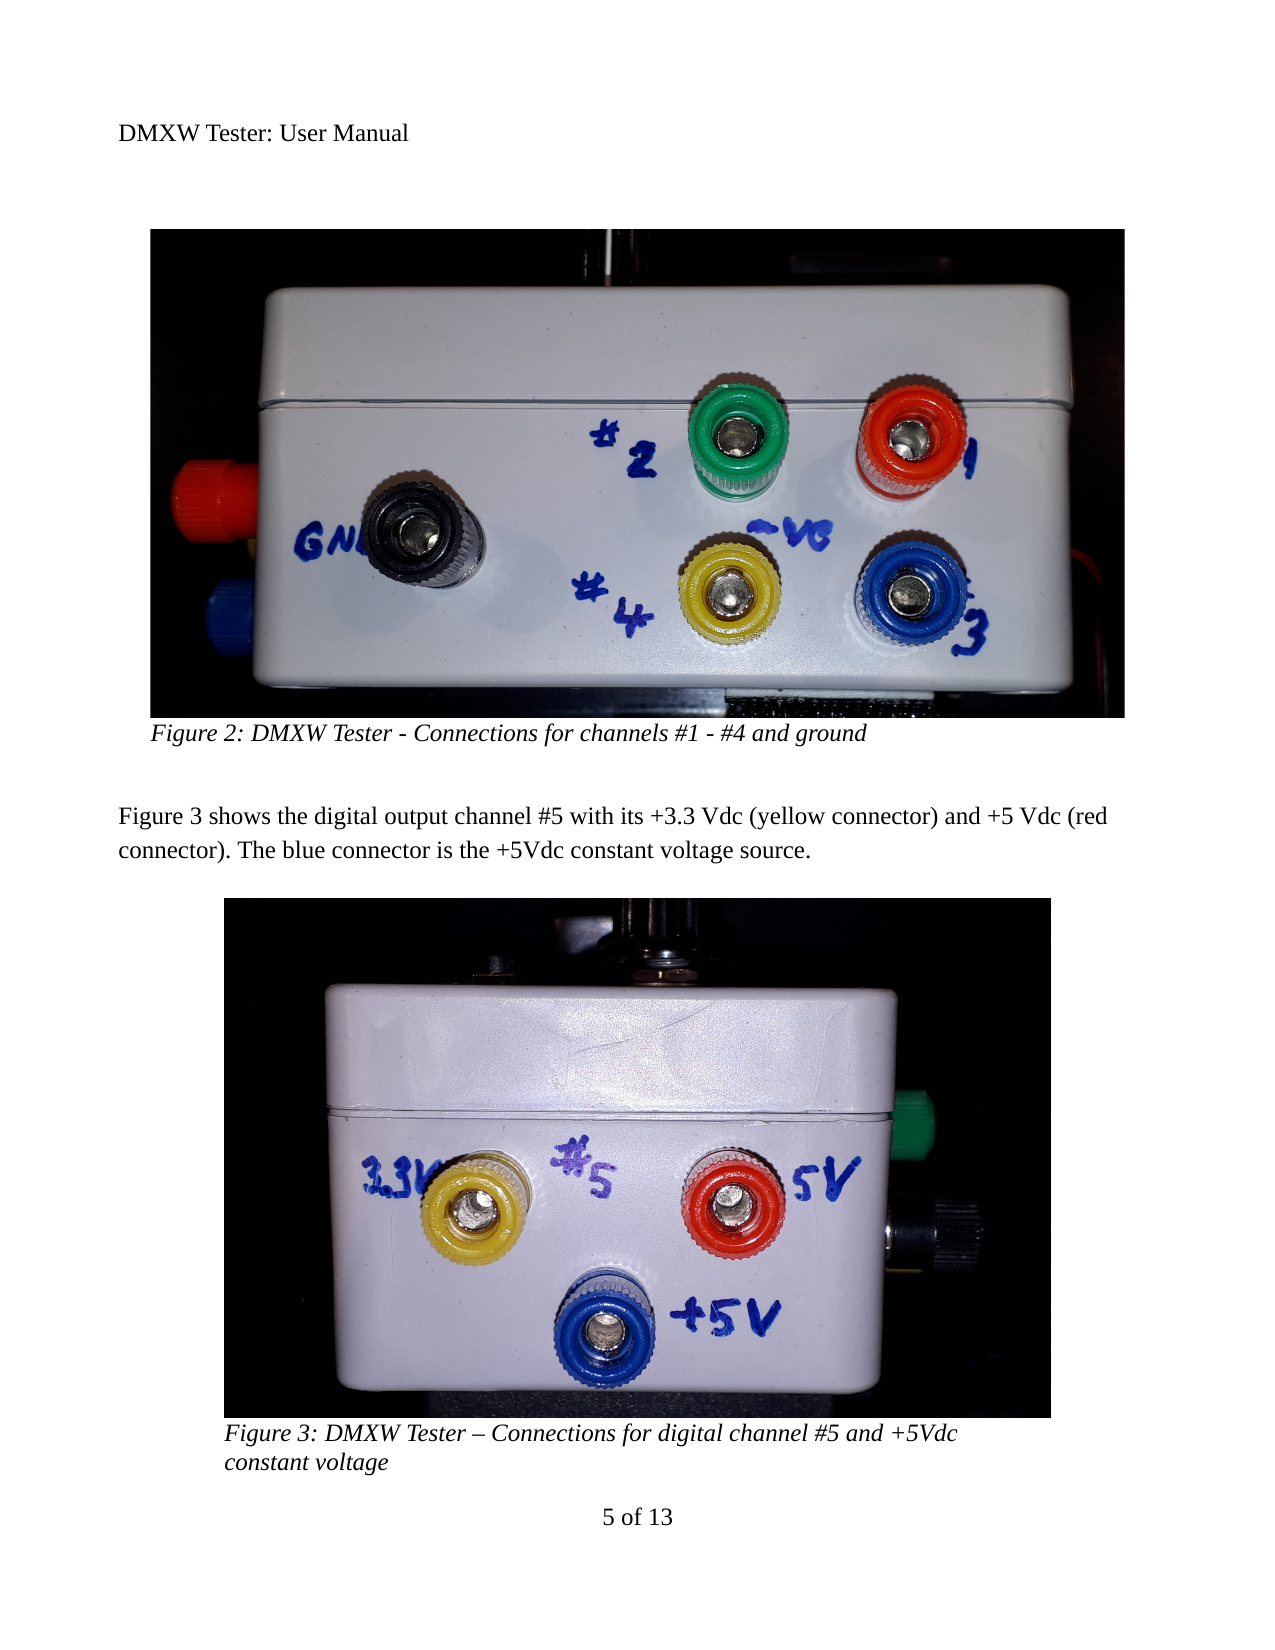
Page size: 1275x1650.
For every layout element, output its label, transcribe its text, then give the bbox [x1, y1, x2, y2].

text Figure 3 shows the digital output channel #5 with its +3.3 Vdc (yellow connector) and +5 Vdc (red connector). The blue connector is the +5Vdc constant voltage source. [118, 801, 1157, 864]
text [224, 886, 1051, 898]
text Figure 3: DMXW Tester – Connections for digital channel #5 and +5Vdc constant voltage [224, 898, 1051, 1476]
text Figure 2: DMXW Tester - Connections for channels #1 - #4 and ground [150, 230, 1125, 746]
picture [501, 898, 803, 1418]
picture [150, 229, 755, 625]
